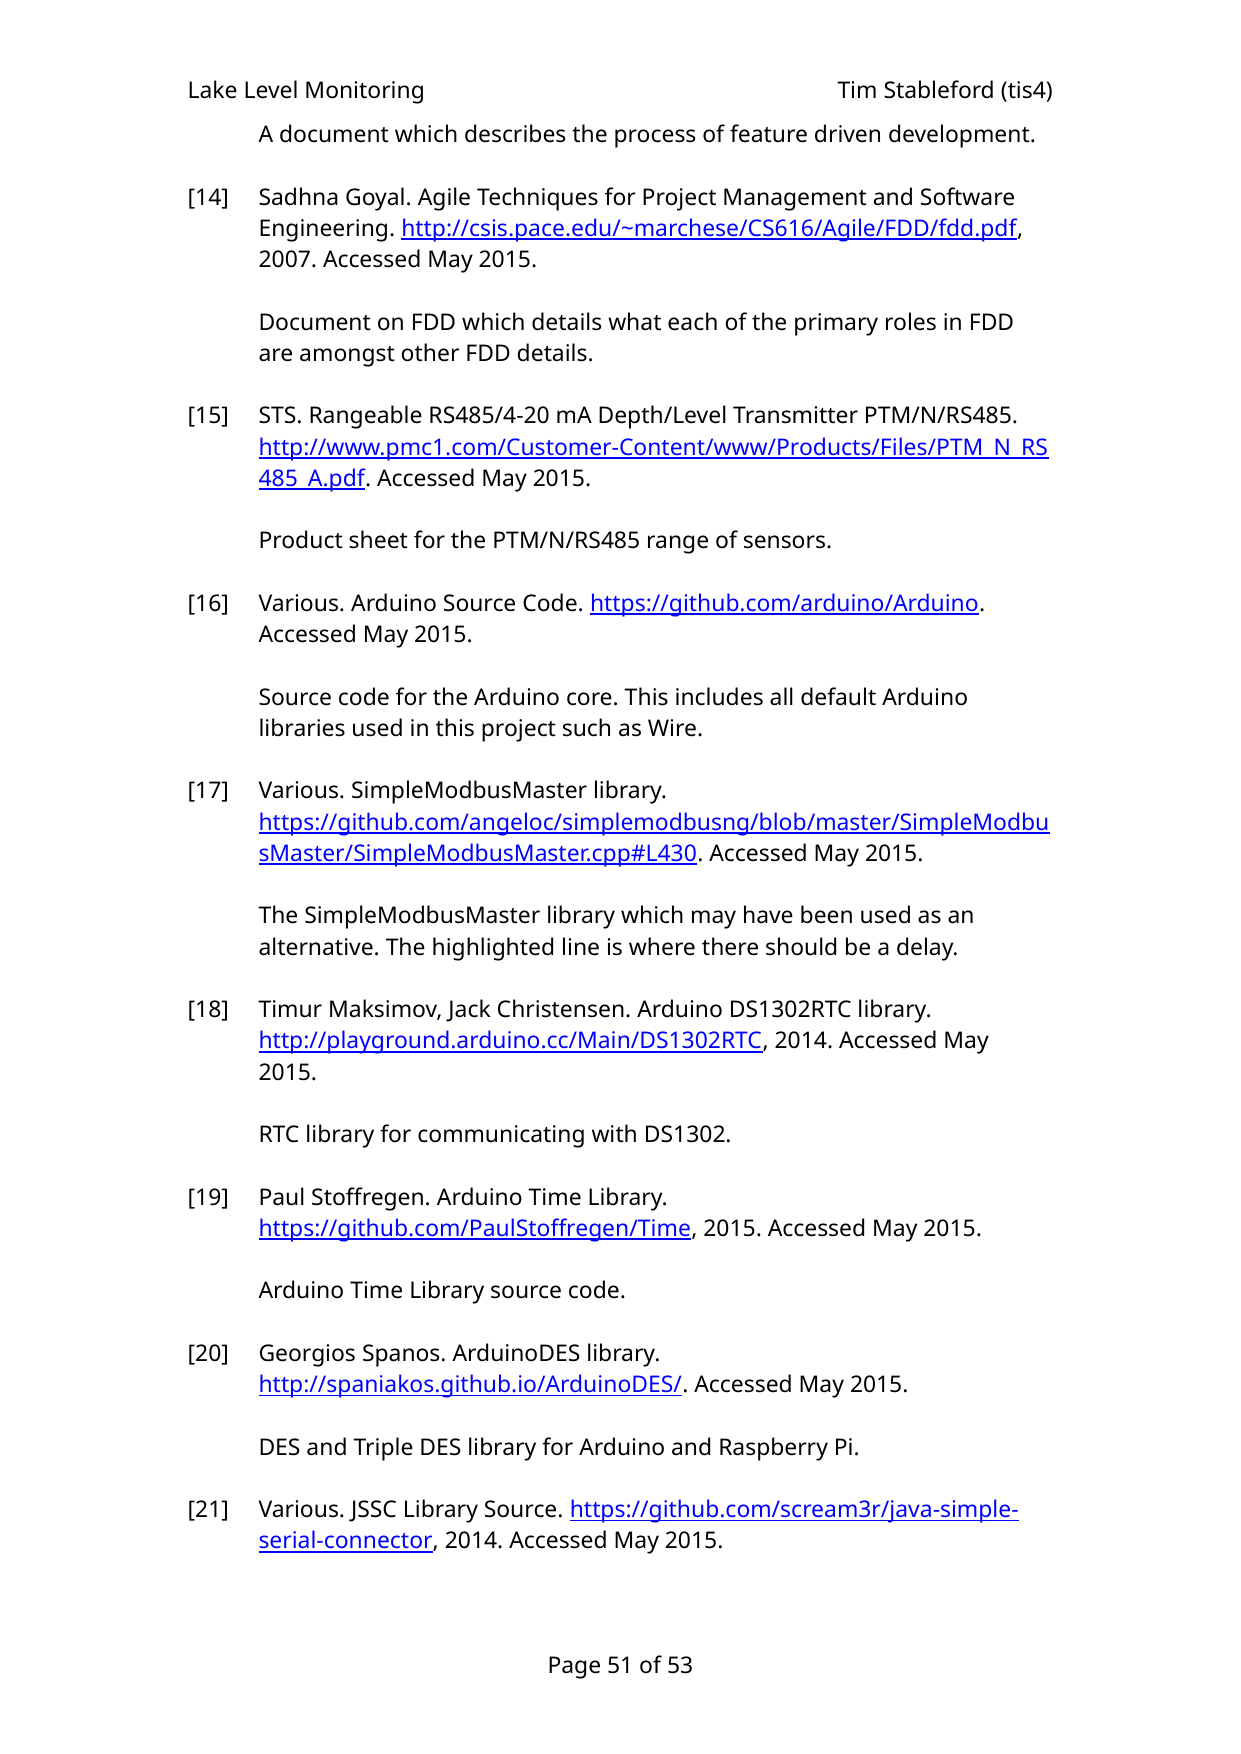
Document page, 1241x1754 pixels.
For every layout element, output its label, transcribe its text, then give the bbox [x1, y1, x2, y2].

list Timur Maksimov, Jack Christensen. Arduino DS1302RTC library. http://playground.arduino.cc/Main/DS1302RTC, 2014. Accessed May 2015. RTC library for communicating with DS1302. [187, 993, 1053, 1181]
list Georgios Spanos. ArduinoDES library. http://spaniakos.github.io/ArduinoDES/. Accessed May 2015. DES and Triple DES library for Arduino and Raspberry Pi. [187, 1337, 1053, 1493]
list Various. SimpleModbusMaster library. https://github.com/angeloc/simplemodbusng/blob/master/SimpleModbusMaster/SimpleModbusMaster.cpp#L430. Accessed May 2015. The SimpleModbusMaster library which may have been used as an alternative. The highlighted line is where there should be a delay. [187, 774, 1053, 993]
list A document which describes the process of feature driven development. [187, 118, 1053, 181]
list Sadhna Goyal. Agile Techniques for Project Management and Software Engineering. http://csis.pace.edu/~marchese/CS616/Agile/FDD/fdd.pdf, 2007. Accessed May 2015. Document on FDD which details what each of the primary roles in FDD are amongst other FDD details. [187, 181, 1053, 399]
list Various. Arduino Source Code. https://github.com/arduino/Arduino. Accessed May 2015. Source code for the Arduino core. This includes all default Arduino libraries used in this project such as Wire. [187, 587, 1053, 774]
list Various. JSSC Library Source. https://github.com/scream3r/java-simple-serial-connector, 2014. Accessed May 2015. [187, 1493, 1053, 1587]
list Paul Stoffregen. Arduino Time Library. https://github.com/PaulStoffregen/Time, 2015. Accessed May 2015. Arduino Time Library source code. [187, 1181, 1053, 1337]
list STS. Rangeable RS485/4-20 mA Depth/Level Transmitter PTM/N/RS485. http://www.pmc1.com/Customer-Content/www/Products/Files/PTM_N_RS485_A.pdf. Accessed May 2015. Product sheet for the PTM/N/RS485 range of sensors. [187, 399, 1053, 587]
